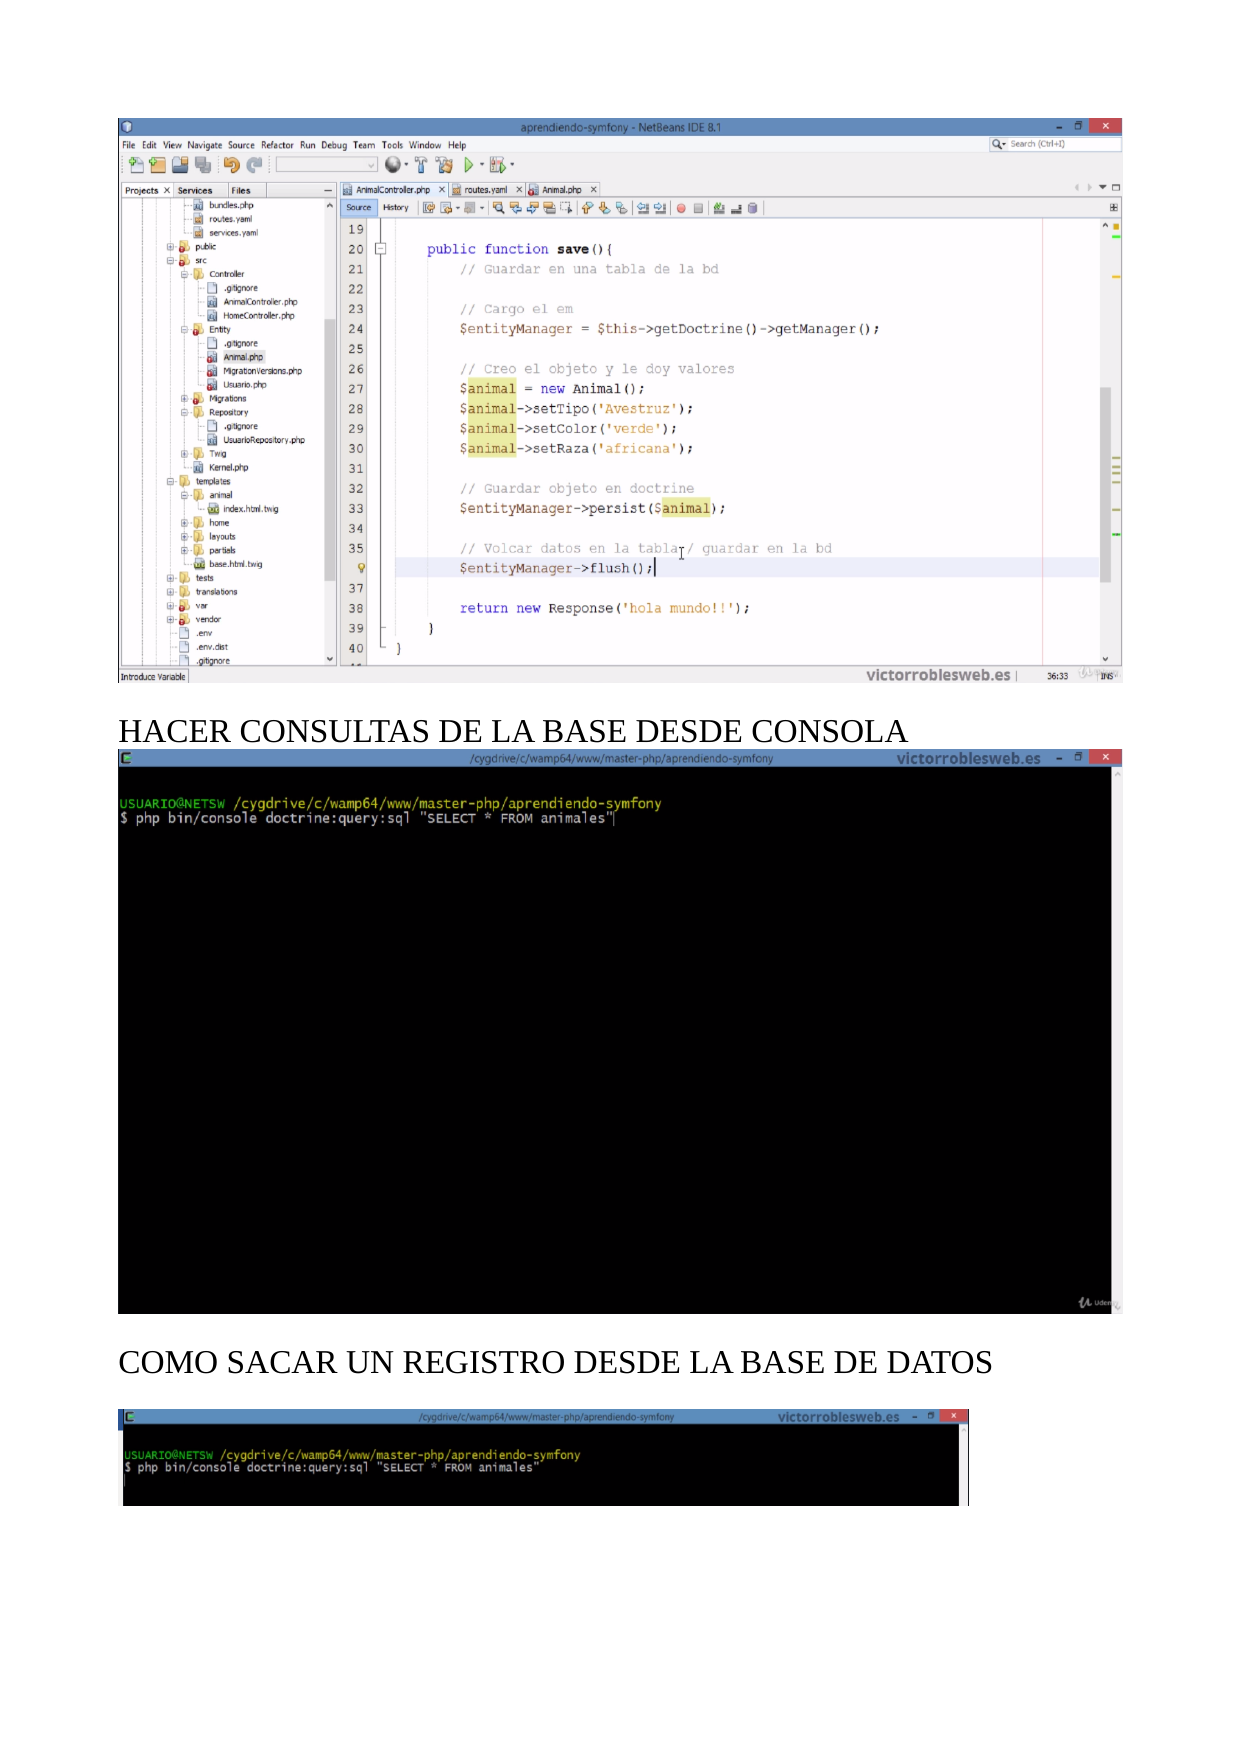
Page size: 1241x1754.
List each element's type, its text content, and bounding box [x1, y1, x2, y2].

text COMO SACAR UN REGISTRO DESDE LA BASE DE DATOS [118, 1343, 1122, 1381]
text HACER CONSULTAS DE LA BASE DESDE CONSOLA [118, 711, 1122, 749]
